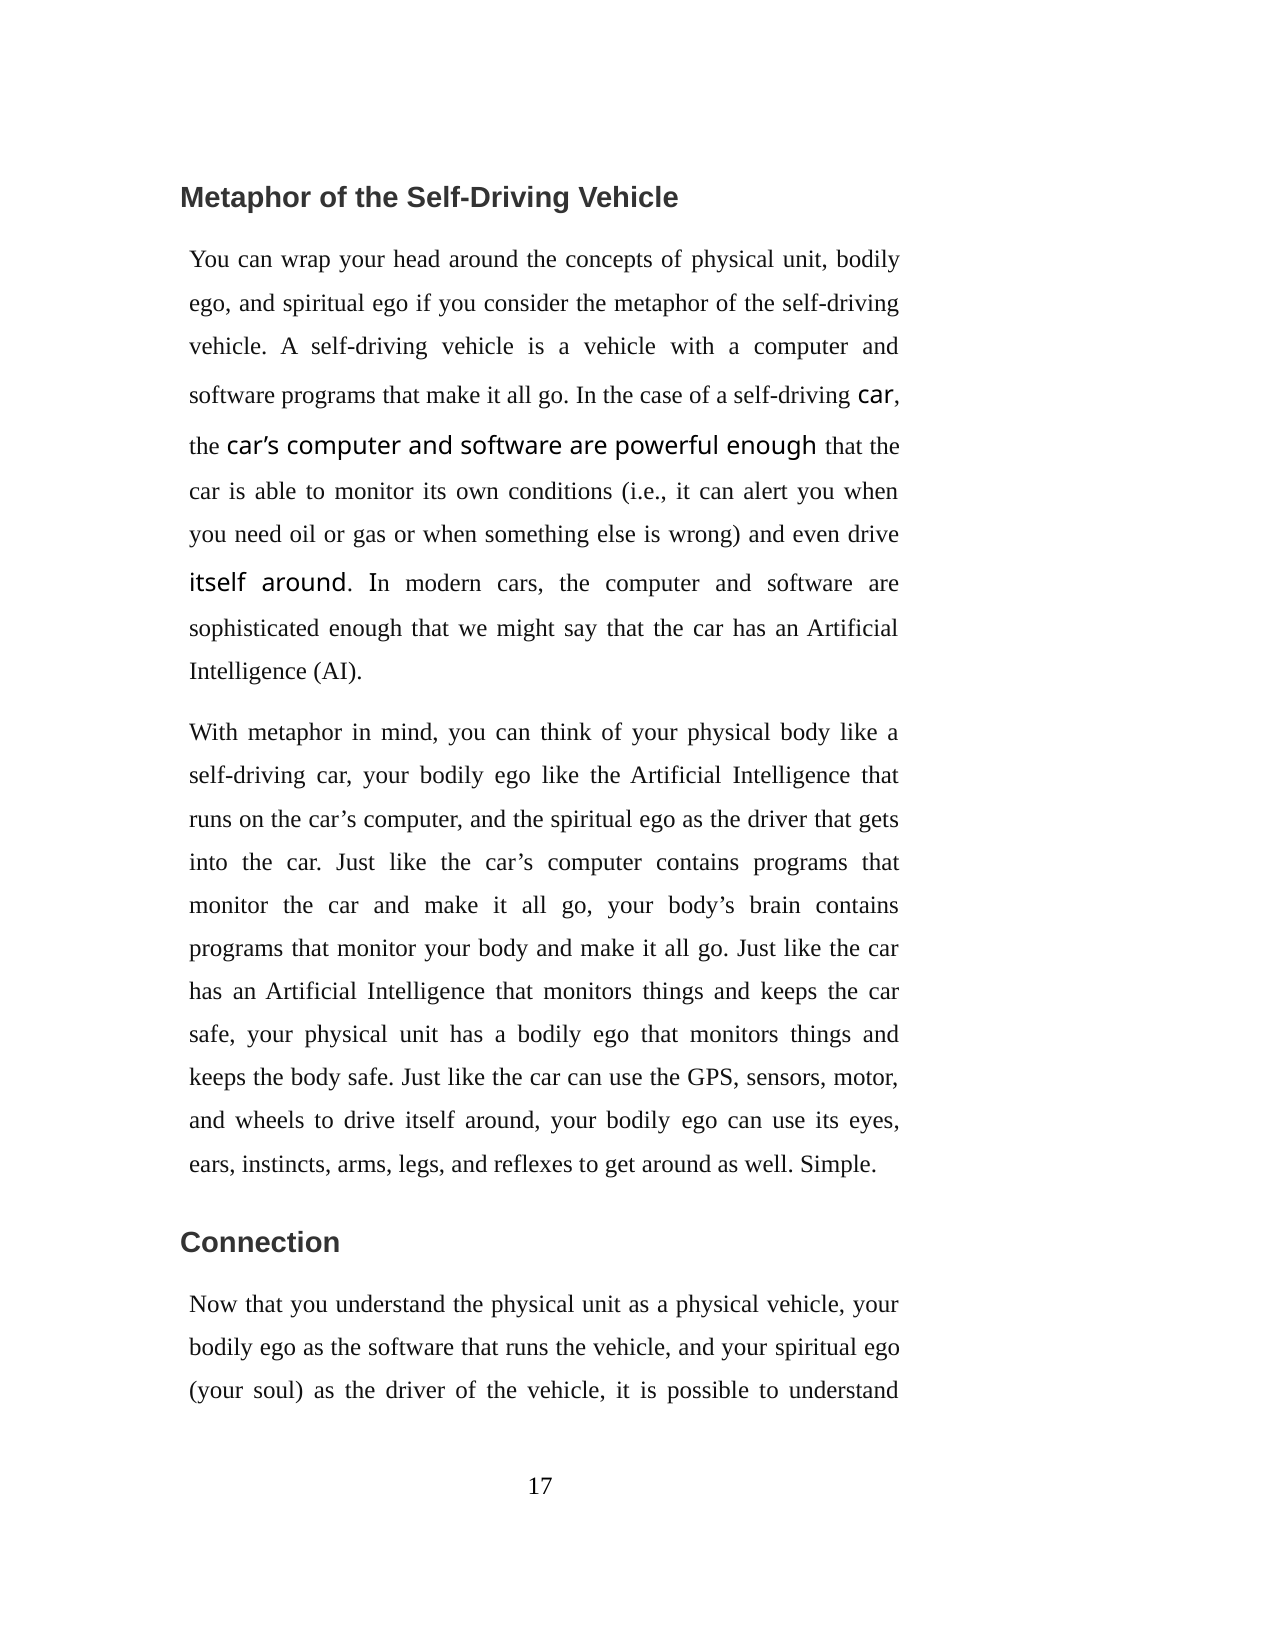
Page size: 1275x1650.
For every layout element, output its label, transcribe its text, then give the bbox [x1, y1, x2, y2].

subtitle Metaphor of the Self-Driving Vehicle [180, 180, 900, 213]
text You can wrap your head around the concepts of physical unit, bodily ego, and spiritual ego if you consider the metaphor of the self-driving vehicle. A self-driving vehicle is a vehicle with a computer and software programs that make it all go. In the case of a self-driving car, the car’s computer and software are powerful enough that the car is able to monitor its own conditions (i.e., it can alert you when you need oil or gas or when something else is wrong) and even drive itself around. In modern cars, the computer and software are sophisticated enough that we might say that the car has an Artificial Intelligence (AI). [189, 244, 900, 685]
text Now that you understand the physical unit as a physical vehicle, your bodily ego as the software that runs the vehicle, and your spiritual ego (your soul) as the driver of the vehicle, it is possible to understand [189, 1289, 900, 1404]
text With metaphor in mind, you can think of your physical body like a self-driving car, your bodily ego like the Artificial Intelligence that runs on the car’s computer, and the spiritual ego as the driver that gets into the car. Just like the car’s computer contains programs that monitor the car and make it all go, your body’s brain contains programs that monitor your body and make it all go. Just like the car has an Artificial Intelligence that monitors things and keeps the car safe, your physical unit has a bodily ego that monitors things and keeps the body safe. Just like the car can use the GPS, sensors, motor, and wheels to drive itself around, your bodily ego can use its eyes, ears, instincts, arms, legs, and reflexes to get around as well. Simple. [189, 717, 900, 1177]
subtitle Connection [180, 1225, 900, 1258]
